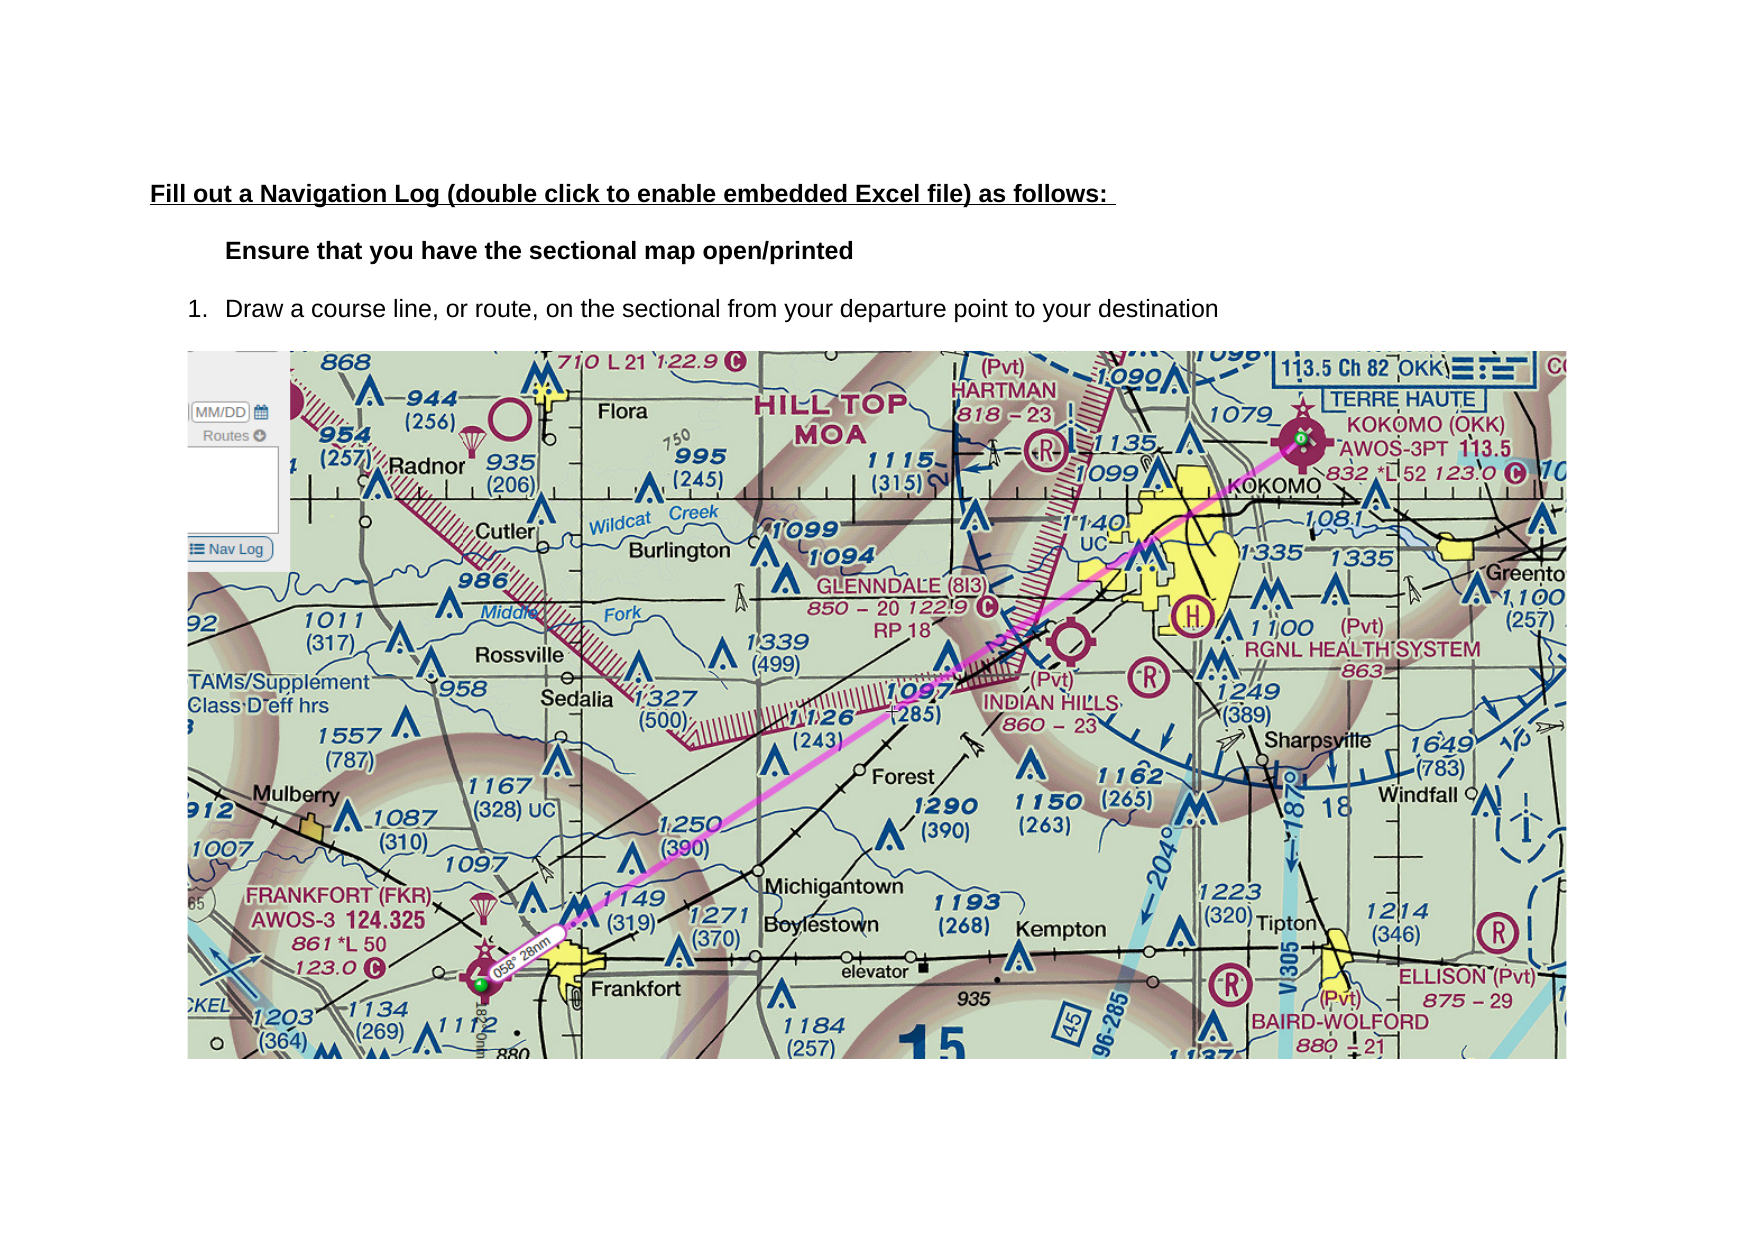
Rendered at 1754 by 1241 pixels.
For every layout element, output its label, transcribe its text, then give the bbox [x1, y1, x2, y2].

text Fill out a Navigation Log (double click to enable embedded Excel file) as follows: [150, 179, 1604, 207]
list Draw a course line, or route, on the sectional from your departure point to your destination [187, 294, 1604, 322]
list Ensure that you have the sectional map open/printed [225, 236, 1604, 265]
picture [187, 351, 1567, 1059]
